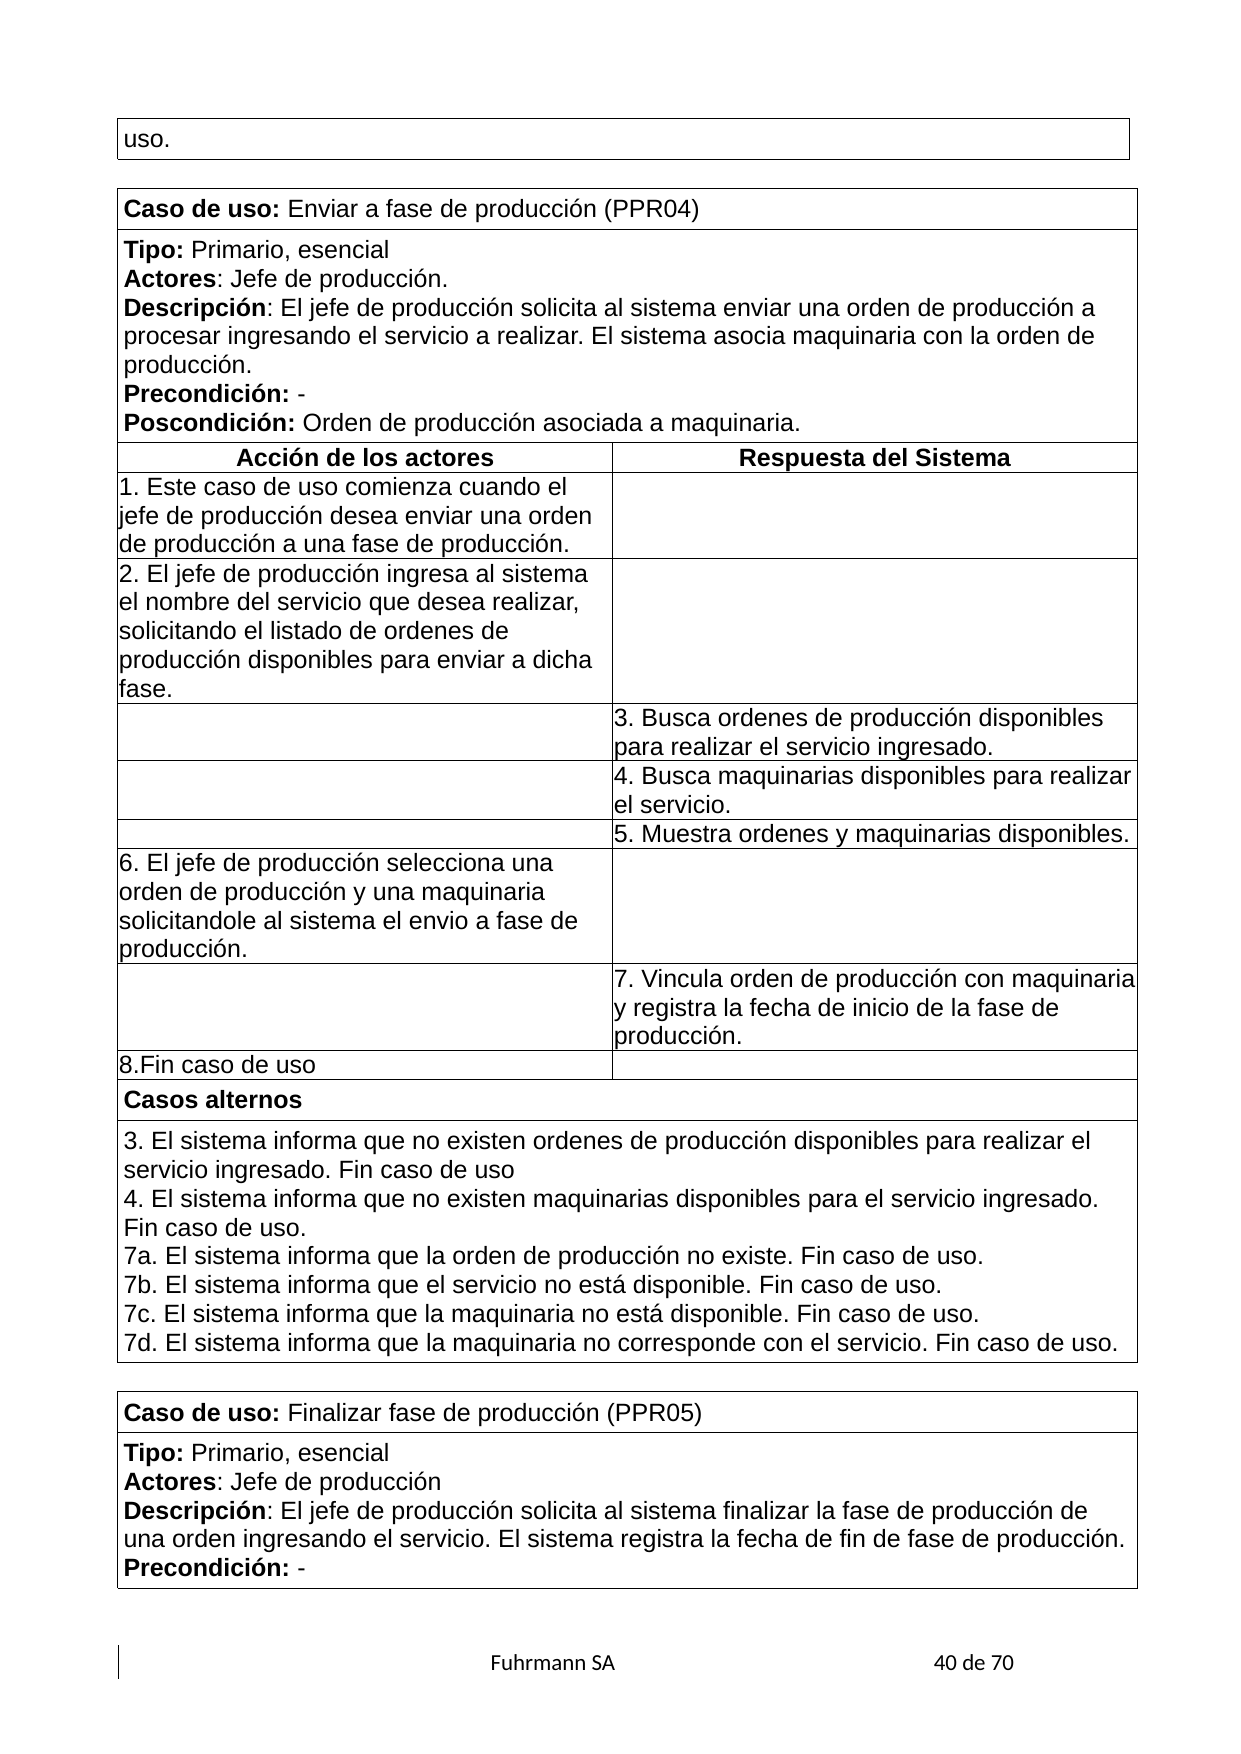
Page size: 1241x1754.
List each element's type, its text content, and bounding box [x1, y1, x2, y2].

table_header Caso de uso: Finalizar fase de producción (PPR05) [118, 1392, 1137, 1432]
table_cell [613, 473, 1137, 558]
table_cell [118, 820, 612, 848]
table_cell uso. [118, 119, 1129, 159]
table_cell Tipo: Primario, esencial Actores: Jefe de producción. Descripción: El jefe de producción solicita al sistema enviar una orden de producción a procesar ingresando el servicio a realizar. El sistema asocia maquinaria con la orden de producción. Precondición: - Poscondición: Orden de producción asociada a maquinaria. [118, 230, 1137, 442]
table_cell Tipo: Primario, esencial Actores: Jefe de producción Descripción: El jefe de producción solicita al sistema finalizar la fase de producción de una orden ingresando el servicio. El sistema registra la fecha de fin de fase de producción. Precondición: [118, 1433, 1137, 1588]
table_cell [613, 559, 1137, 702]
table_cell 3. El sistema informa que no existen ordenes de producción disponibles para realizar el servicio ingresado. Fin caso de uso 4. El sistema informa que no existen maquinarias disponibles para el servicio ingresado. Fin caso de uso. 7a. El sistema informa que la orden de producción no existe. Fin caso de uso. 7b. El sistema informa que el servicio no está disponible. Fin caso de uso. 7c. El sistema informa que la maquinaria no está disponible. Fin caso de uso. 7d. El sistema informa que la maquinaria no corresponde con el servicio. Fin caso de uso. [118, 1121, 1137, 1362]
table_cell Casos alternos [118, 1080, 1137, 1120]
table_cell [118, 761, 612, 818]
table_cell [118, 964, 612, 1050]
table_cell [118, 704, 612, 760]
table_cell 8.Fin caso de uso [118, 1051, 612, 1079]
table_cell Acción de los actores [118, 443, 612, 471]
table_cell 2. El jefe de producción ingresa al sistema el nombre del servicio que desea realizar, solicitando el listado de ordenes de producción disponibles para enviar a dicha fase. [118, 559, 612, 702]
table_cell 1. Este caso de uso comienza cuando el jefe de producción desea enviar una orden de producción a una fase de producción. [118, 473, 612, 558]
table_header Caso de uso: Enviar a fase de producción (PPR04) [118, 189, 1137, 229]
table_cell [613, 849, 1137, 963]
table_cell 4. Busca maquinarias disponibles para realizar el servicio. [613, 761, 1137, 818]
table_cell Respuesta del Sistema [613, 443, 1137, 471]
table_cell 5. Muestra ordenes y maquinarias disponibles. [613, 820, 1137, 848]
table_cell [613, 1051, 1137, 1079]
table_cell 6. El jefe de producción selecciona una orden de producción y una maquinaria solicitandole al sistema el envio a fase de producción. [118, 849, 612, 963]
table_cell 3. Busca ordenes de producción disponibles para realizar el servicio ingresado. [613, 704, 1137, 760]
table_cell 7. Vincula orden de producción con maquinaria y registra la fecha de inicio de la fase de producción. [613, 964, 1137, 1050]
